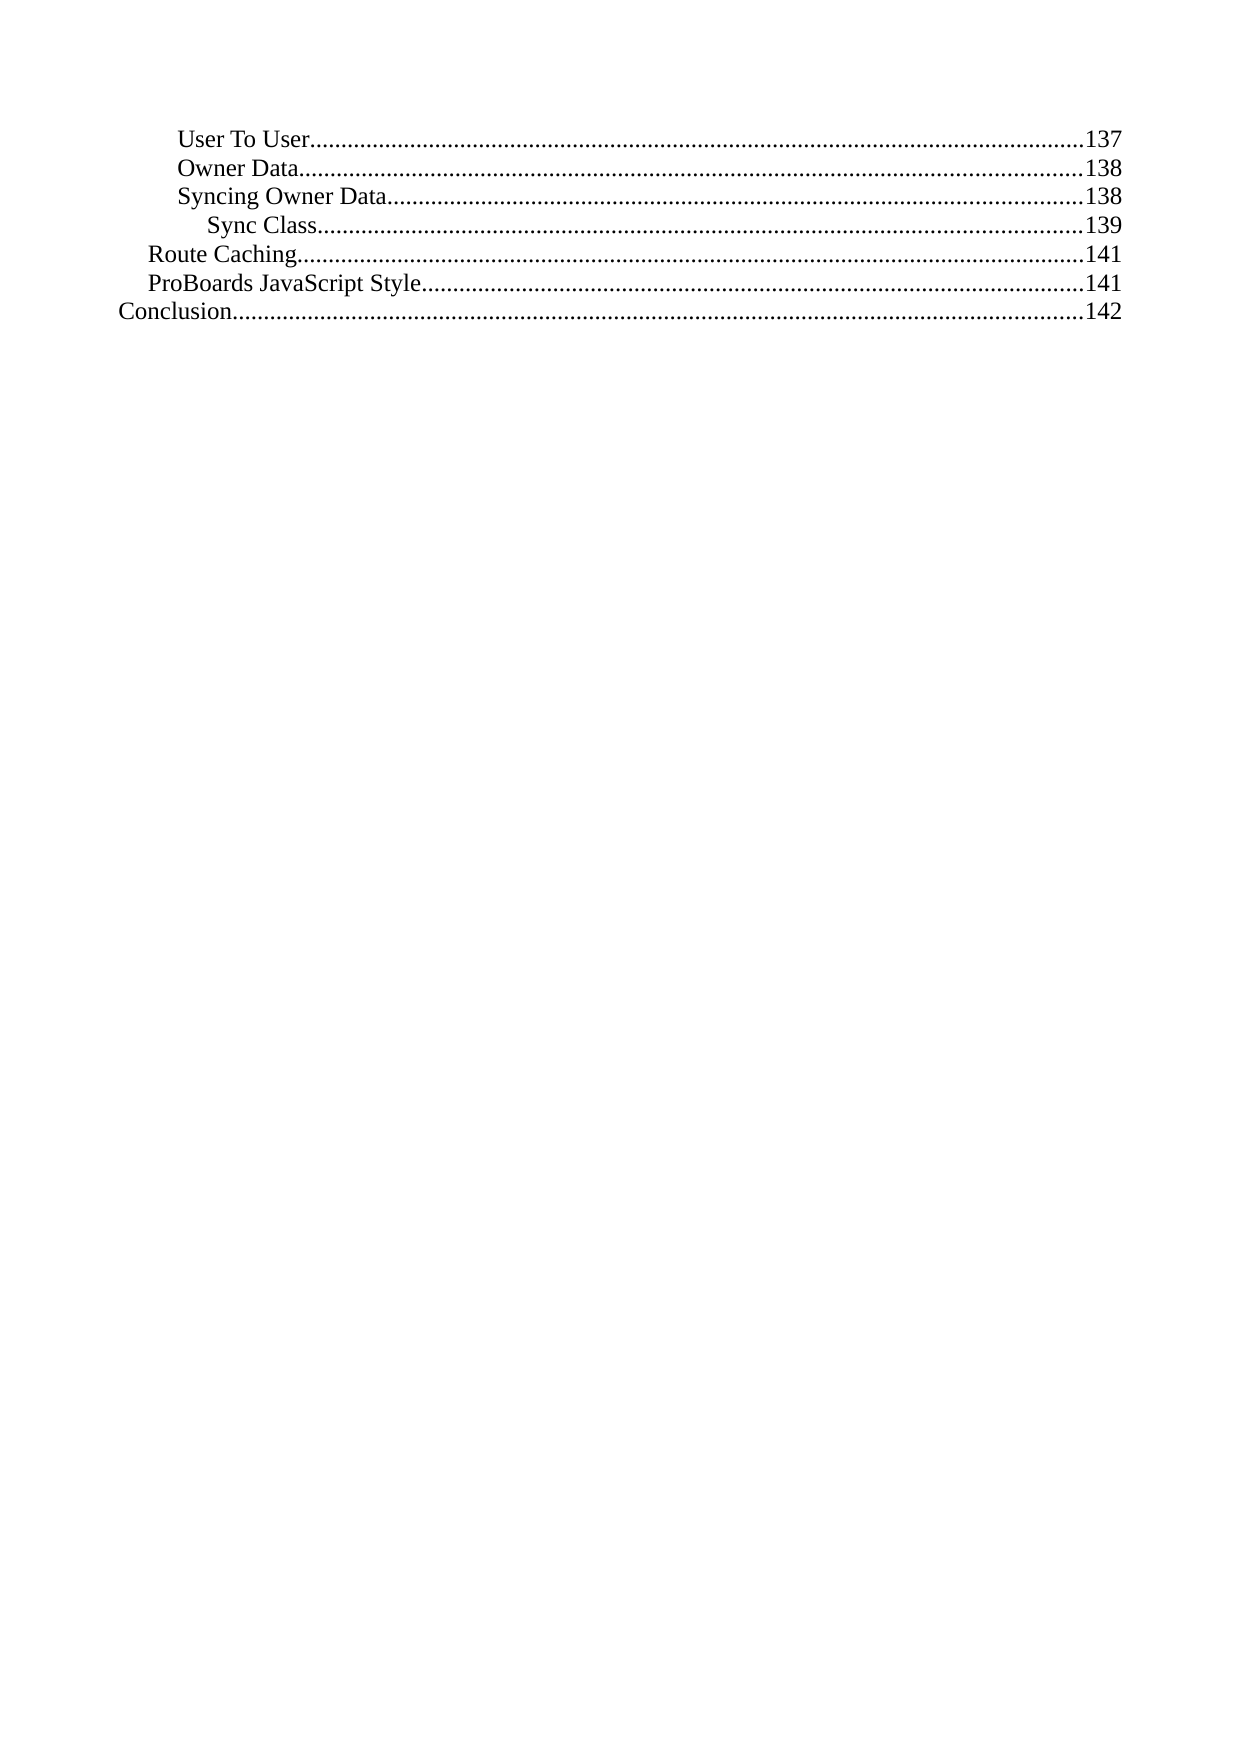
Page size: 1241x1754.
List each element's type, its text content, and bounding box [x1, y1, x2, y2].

text Owner Data 138 [177, 153, 1122, 181]
text Conclusion 142 [118, 296, 1122, 325]
text ProBoards JavaScript Style 141 [148, 268, 1122, 296]
text User To User 137 [177, 124, 1122, 153]
text Route Caching 141 [148, 239, 1122, 268]
text Sync Class 139 [207, 210, 1122, 239]
text Syncing Owner Data 138 [177, 181, 1122, 210]
